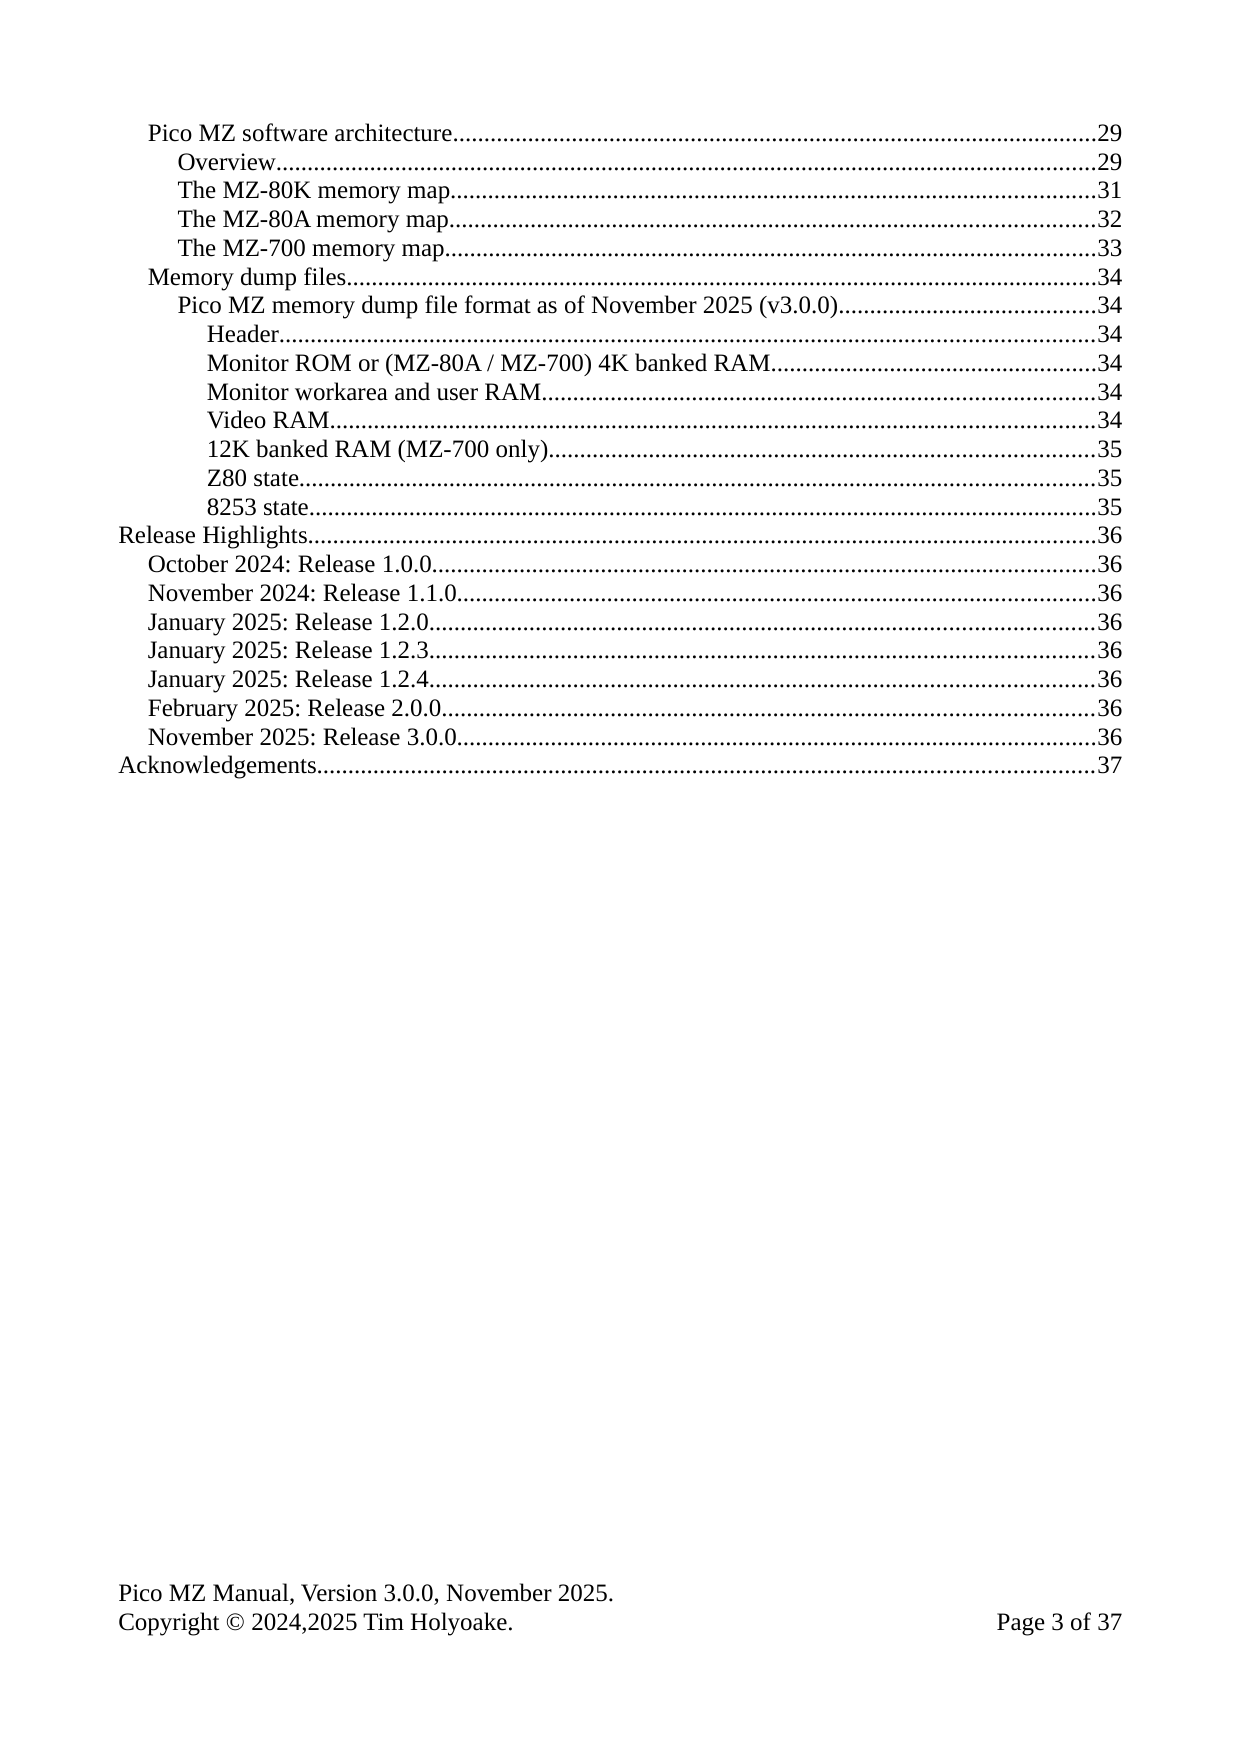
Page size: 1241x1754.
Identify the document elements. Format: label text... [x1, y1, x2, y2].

text 8253 state 35 [207, 492, 1122, 521]
text Overview 29 [177, 147, 1122, 176]
text November 2024: Release 1.1.0 36 [148, 578, 1122, 607]
text 12K banked RAM (MZ-700 only) 35 [207, 434, 1122, 463]
text Video RAM 34 [207, 406, 1122, 434]
text January 2025: Release 1.2.4 36 [148, 664, 1122, 693]
text Release Highlights 36 [118, 521, 1122, 549]
text Memory dump files 34 [148, 262, 1122, 291]
text January 2025: Release 1.2.0 36 [148, 607, 1122, 636]
text Pico MZ software architecture 29 [148, 118, 1122, 147]
text The MZ-80A memory map 32 [177, 204, 1122, 233]
text October 2024: Release 1.0.0 36 [148, 549, 1122, 578]
text February 2025: Release 2.0.0 36 [148, 693, 1122, 722]
text Monitor workarea and user RAM 34 [207, 377, 1122, 406]
text Z80 state 35 [207, 463, 1122, 492]
text Header 34 [207, 319, 1122, 348]
text November 2025: Release 3.0.0 36 [148, 722, 1122, 751]
text Monitor ROM or (MZ-80A / MZ-700) 4K banked RAM 34 [207, 348, 1122, 377]
text January 2025: Release 1.2.3 36 [148, 636, 1122, 664]
text The MZ-80K memory map 31 [177, 176, 1122, 204]
text The MZ-700 memory map 33 [177, 233, 1122, 262]
text Acknowledgements 37 [118, 751, 1122, 779]
text Pico MZ memory dump file format as of November 2025 (v3.0.0). 34 [177, 291, 1122, 319]
